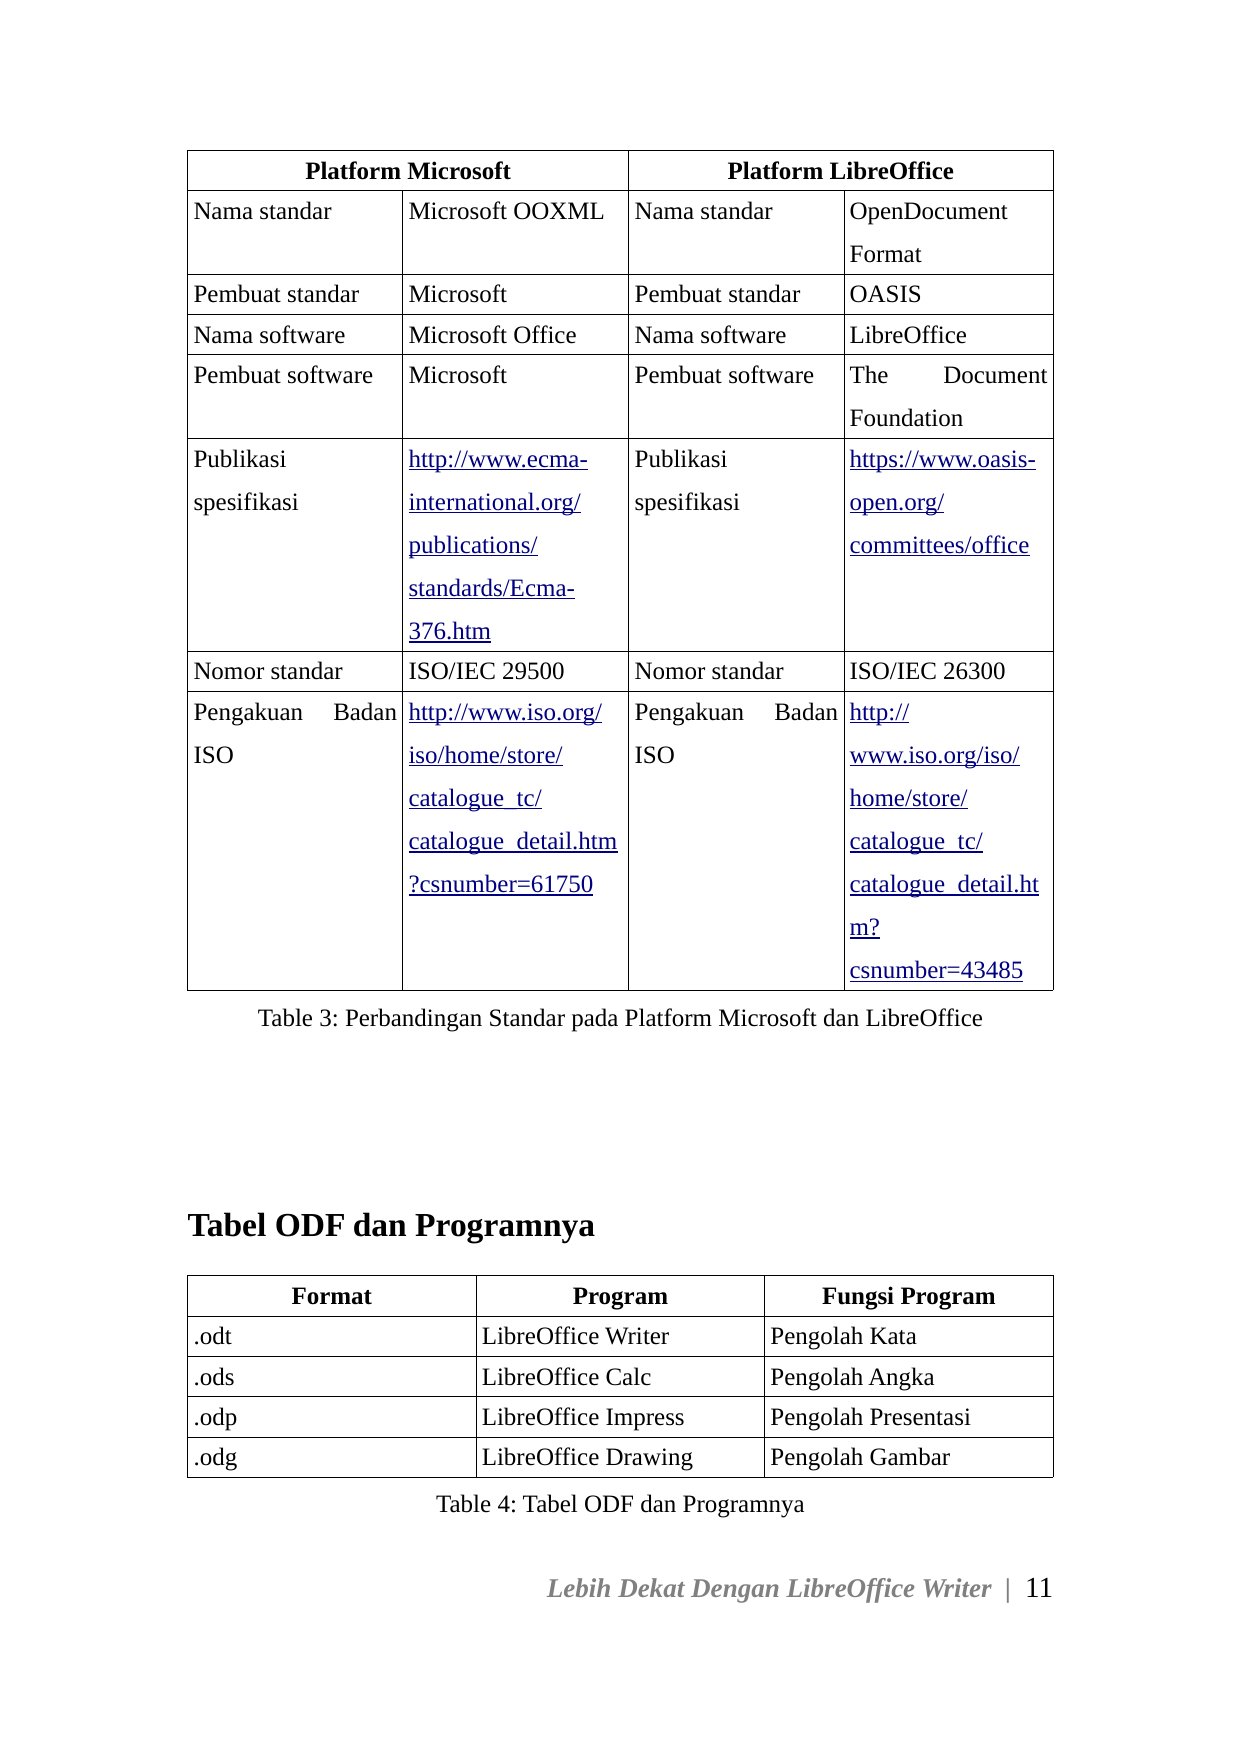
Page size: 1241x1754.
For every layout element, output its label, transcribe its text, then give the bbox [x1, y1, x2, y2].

table_cell OpenDocument Format [845, 191, 1053, 274]
table_cell Pembuat standar [629, 275, 844, 314]
table_cell ISO/IEC 29500 [403, 652, 628, 691]
subtitle Tabel ODF dan Programnya [187, 1205, 1053, 1243]
table_cell ISO/IEC 26300 [845, 652, 1053, 691]
table_cell Nomor standar [188, 652, 402, 691]
table_cell Nama software [629, 315, 844, 354]
table_cell Microsoft OOXML [403, 191, 628, 274]
table_cell Publikasi spesifikasi [188, 439, 402, 651]
table_cell https://www.oasis-open.org/committees/office [845, 439, 1053, 651]
table_cell LibreOffice Impress [477, 1397, 764, 1437]
table_cell Pengakuan Badan ISO [629, 692, 844, 990]
table_cell http://www.iso.org/iso/home/store/catalogue_tc/catalogue_detail.htm?csnumber=61750 [403, 692, 628, 990]
table_cell .odg [188, 1438, 476, 1477]
table_cell .ods [188, 1357, 476, 1396]
table_header Platform LibreOffice [629, 151, 1053, 190]
table_header Format [188, 1276, 476, 1316]
table_cell Pengolah Angka [765, 1357, 1053, 1396]
table_cell Nomor standar [629, 652, 844, 691]
table_cell LibreOffice Calc [477, 1357, 764, 1396]
table_cell Nama standar [629, 191, 844, 274]
table_cell Pengakuan Badan ISO [188, 692, 402, 990]
table_cell Pengolah Presentasi [765, 1397, 1053, 1437]
table_cell .odp [188, 1397, 476, 1437]
table_cell http://www.ecma-international.org/publications/standards/Ecma-376.htm [403, 439, 628, 651]
table_header Platform Microsoft [188, 151, 628, 190]
table_cell The Document Foundation [845, 355, 1053, 438]
table_cell Microsoft [403, 355, 628, 438]
table_cell LibreOffice [845, 315, 1053, 354]
table_cell OASIS [845, 275, 1053, 314]
table_cell Pembuat software [188, 355, 402, 438]
table_cell LibreOffice Writer [477, 1317, 764, 1356]
table_header Fungsi Program [765, 1276, 1053, 1316]
table_header Program [477, 1276, 764, 1316]
table_cell Publikasi spesifikasi [629, 439, 844, 651]
table_cell Microsoft [403, 275, 628, 314]
table_cell Nama standar [188, 191, 402, 274]
table_cell Microsoft Office [403, 315, 628, 354]
table_cell Pengolah Gambar [765, 1438, 1053, 1477]
table_cell Pembuat standar [188, 275, 402, 314]
table_cell Nama software [188, 315, 402, 354]
table_cell Pengolah Kata [765, 1317, 1053, 1356]
text Table 4: Tabel ODF dan Programnya [187, 1489, 1053, 1518]
table_cell .odt [188, 1317, 476, 1356]
table_cell http://www.iso.org/iso/home/store/catalogue_tc/catalogue_detail.htm?csnumber=43485 [845, 692, 1053, 990]
table_cell LibreOffice Drawing [477, 1438, 764, 1477]
table_cell Pembuat software [629, 355, 844, 438]
text Table 3: Perbandingan Standar pada Platform Microsoft dan LibreOffice [187, 1003, 1053, 1031]
